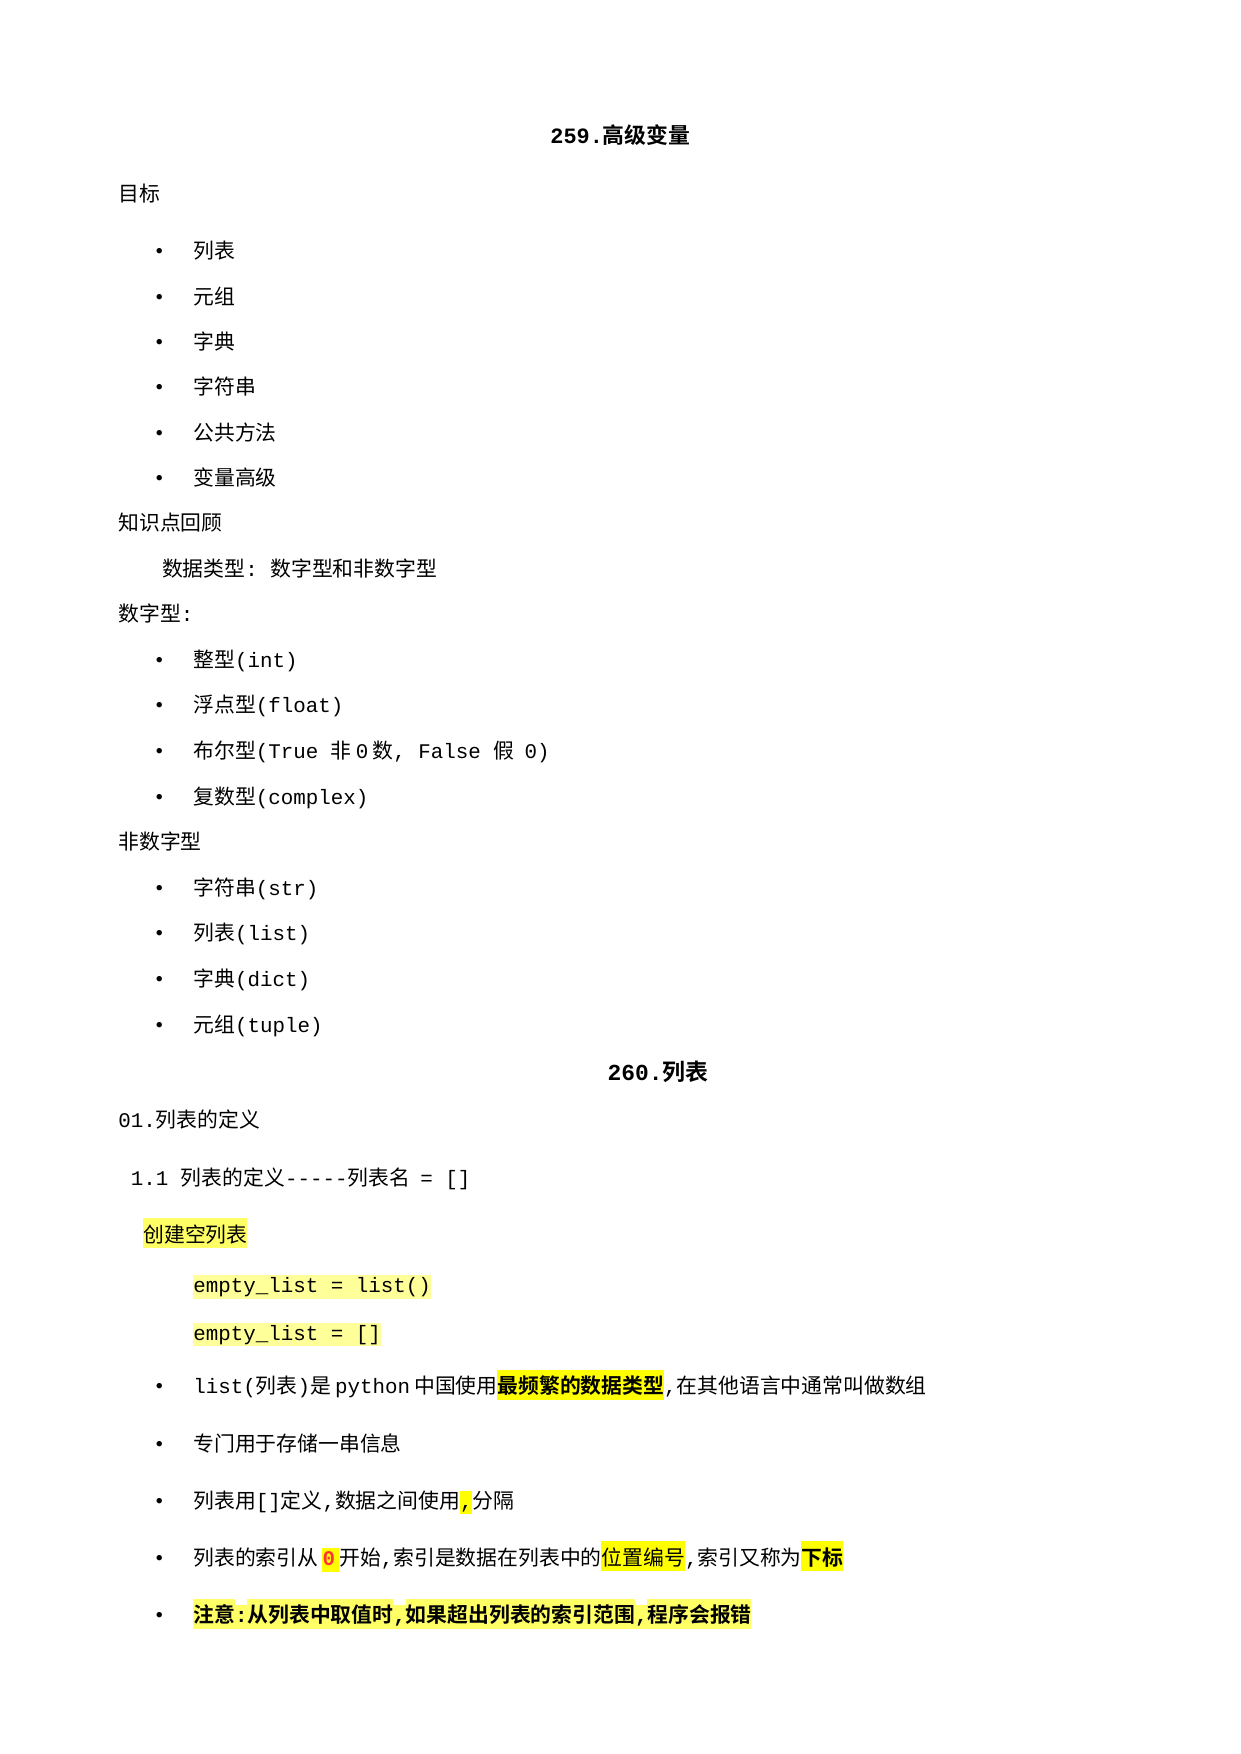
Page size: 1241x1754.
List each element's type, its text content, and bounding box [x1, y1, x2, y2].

list 元组(tuple) [156, 1008, 1122, 1038]
text 01.列表的定义 [118, 1103, 1122, 1134]
text 数字型: [118, 597, 1122, 628]
list 列表 [156, 235, 1122, 265]
list 字符串 [156, 371, 1122, 401]
list 公共方法 [156, 416, 1122, 446]
text 创建空列表 [118, 1218, 1122, 1248]
text empty_list = list() [118, 1275, 1122, 1299]
list 字符串(str) [156, 871, 1122, 901]
text empty_list = [] [118, 1322, 1122, 1346]
list 字典 [156, 325, 1122, 356]
text 数据类型: 数字型和非数字型 [118, 552, 1122, 582]
list 布尔型(True 非0数, False 假 0) [156, 734, 1122, 765]
list 字典(dict) [156, 962, 1122, 993]
text 259.高级变量 [118, 118, 1122, 150]
list 列表(list) [156, 917, 1122, 947]
list 列表的索引从0开始,索引是数据在列表中的位置编号,索引又称为下标 [156, 1541, 1122, 1572]
list 整型(int) [156, 643, 1122, 673]
list 复数型(complex) [156, 780, 1122, 810]
list 260.列表 [156, 1053, 1122, 1087]
text 1.1 列表的定义-----列表名 = [] [118, 1161, 1122, 1191]
list 列表用[]定义,数据之间使用,分隔 [156, 1484, 1122, 1514]
list list(列表)是python中国使用最频繁的数据类型,在其他语言中通常叫做数组 [156, 1369, 1122, 1400]
text 知识点回顾 [118, 507, 1122, 537]
list 变量高级 [156, 461, 1122, 491]
text 非数字型 [118, 826, 1122, 856]
list 注意:从列表中取值时,如果超出列表的索引范围,程序会报错 [156, 1598, 1122, 1629]
text 目标 [118, 178, 1122, 208]
list 元组 [156, 280, 1122, 310]
list 浮点型(float) [156, 689, 1122, 719]
list 专门用于存储一串信息 [156, 1427, 1122, 1457]
